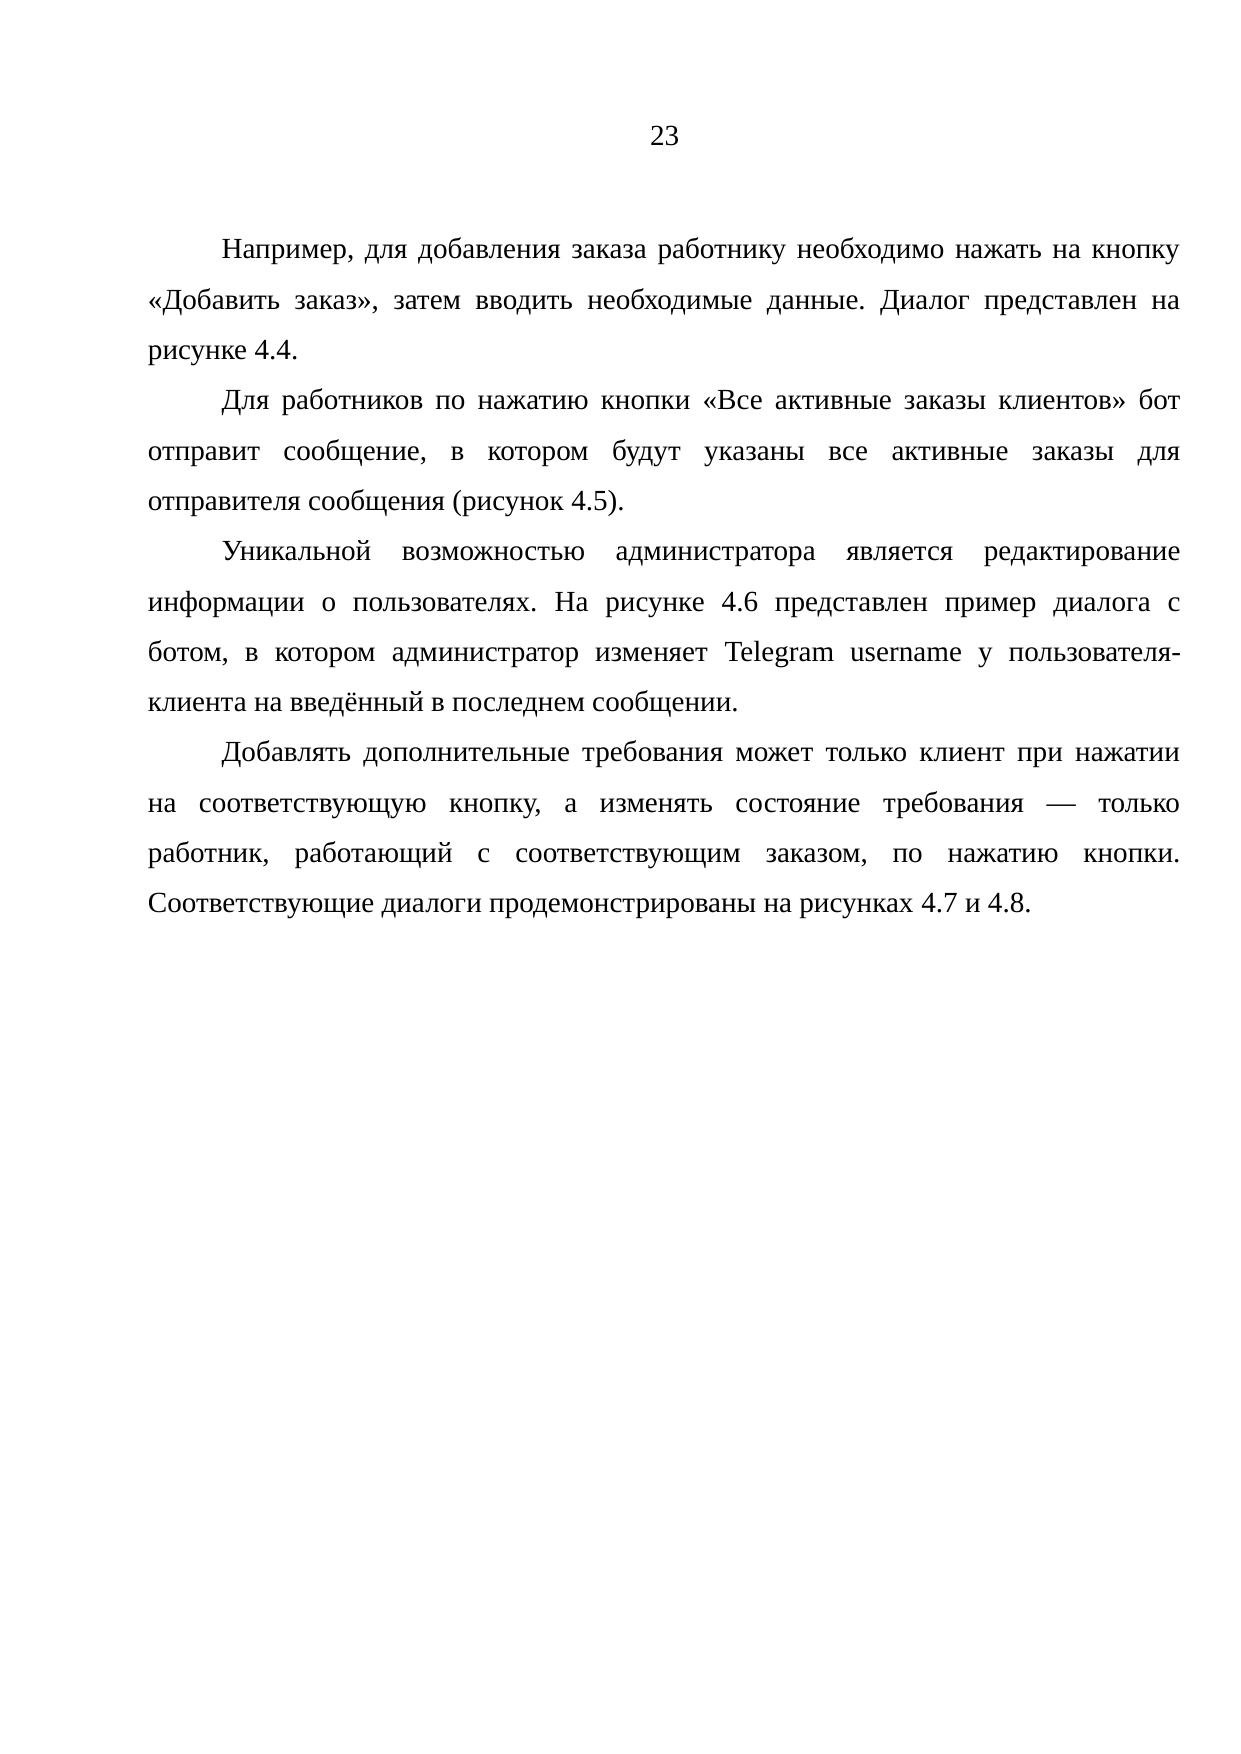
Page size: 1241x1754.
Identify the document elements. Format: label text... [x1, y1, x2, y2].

text Добавлять дополнительные требования может только клиент при нажатии на соответствующую кнопку, а изменять состояние требования — только работник, работающий с соответствующим заказом, по нажатию кнопки. Соответствующие диалоги продемонстрированы на рисунках 4.7 и 4.8. [148, 734, 1181, 919]
text Например, для добавления заказа работнику необходимо нажать на кнопку «Добавить заказ», затем вводить необходимые данные. Диалог представлен на рисунке 4.4. [148, 231, 1181, 366]
text Уникальной возможностью администратора является редактирование информации о пользователях. На рисунке 4.6 представлен пример диалога с ботом, в котором администратор изменяет Telegram username у пользователя-клиента на введённый в последнем сообщении. [148, 533, 1181, 718]
text Для работников по нажатию кнопки «Все активные заказы клиентов» бот отправит сообщение, в котором будут указаны все активные заказы для отправителя сообщения (рисунок 4.5). [148, 382, 1181, 517]
